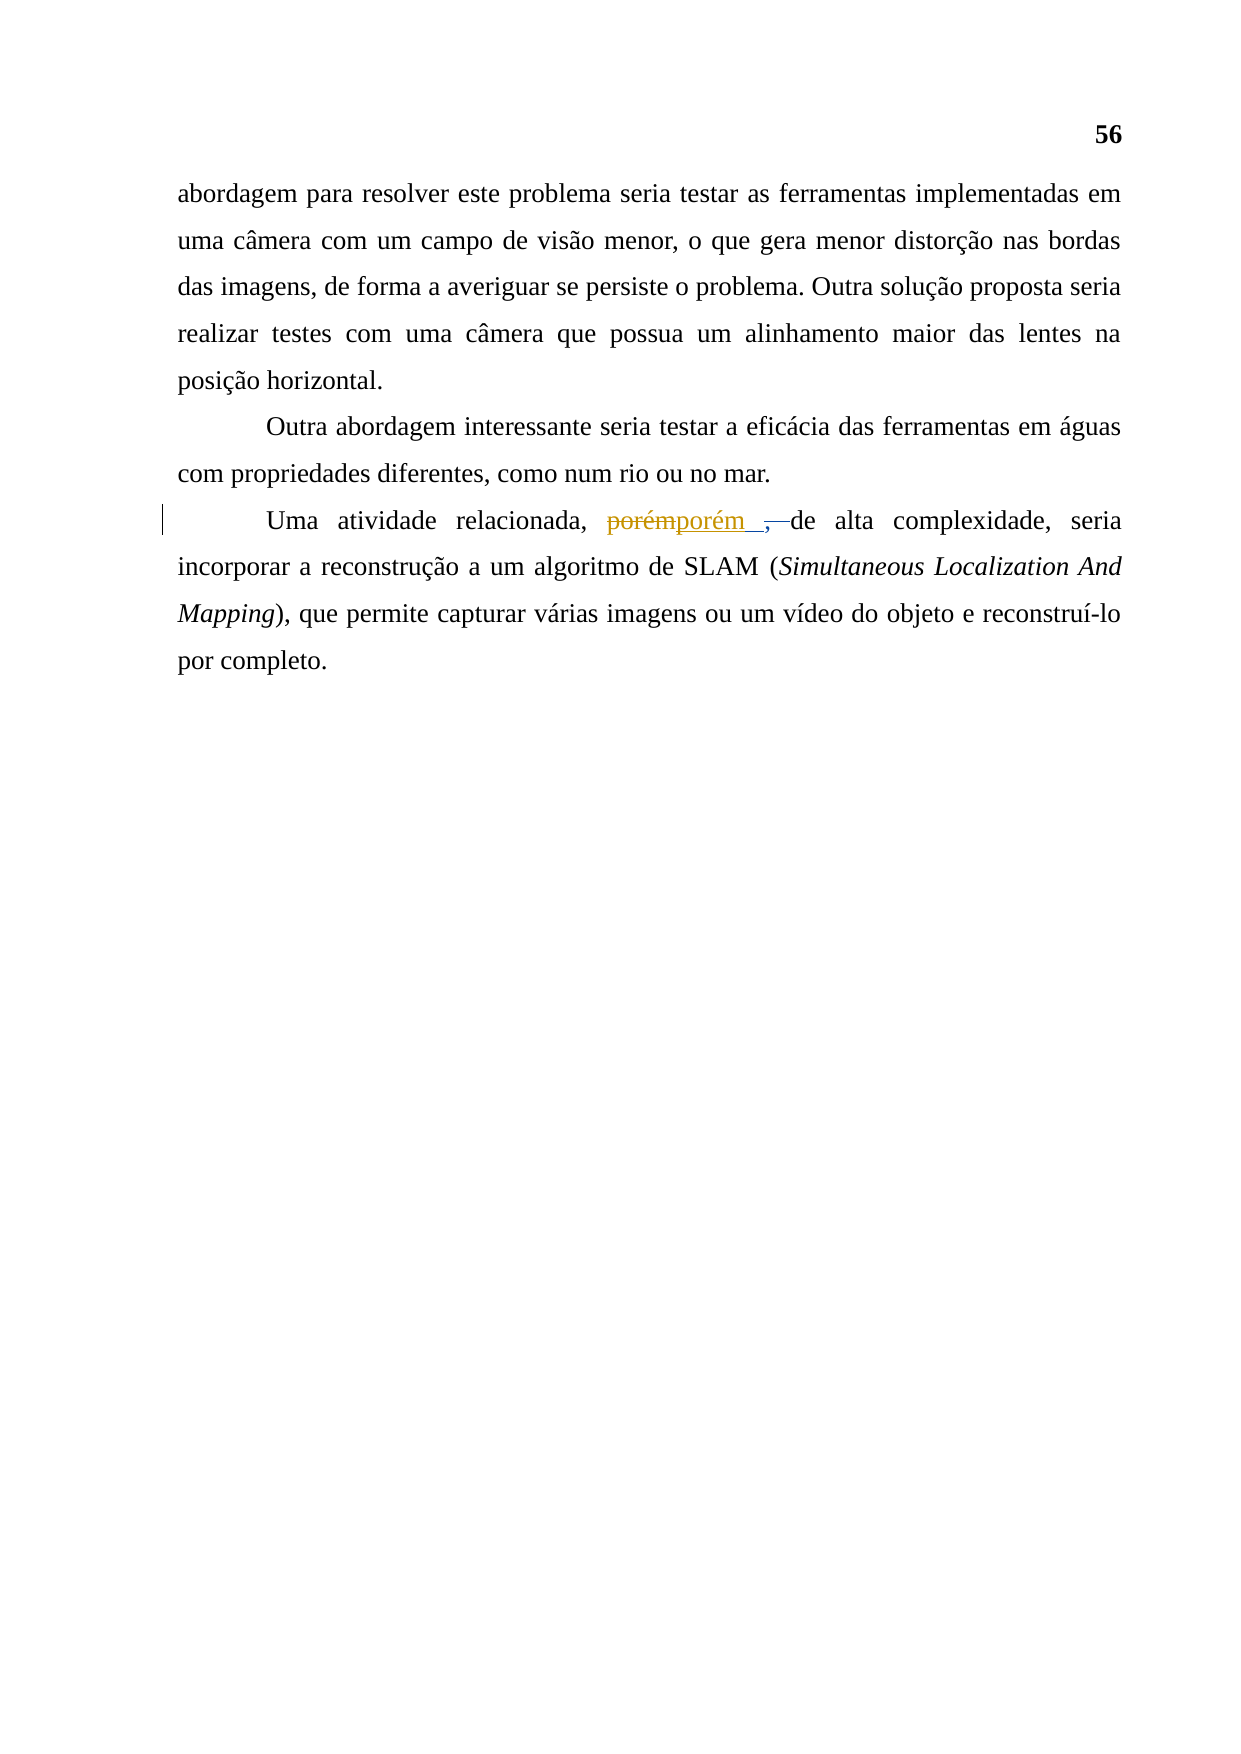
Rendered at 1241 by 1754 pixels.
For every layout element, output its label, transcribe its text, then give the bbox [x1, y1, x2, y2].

text Uma atividade relacionada, porém de alta complexidade, seria incorporar a reconstrução a um algoritmo de SLAM (Simultaneous Localization And Mapping), que permite capturar várias imagens ou um vídeo do objeto e reconstruí-lo por completo. [177, 504, 1122, 675]
text abordagem para resolver este problema seria testar as ferramentas implementadas em uma câmera com um campo de visão menor, o que gera menor distorção nas bordas das imagens, de forma a averiguar se persiste o problema. Outra solução proposta seria realizar testes com uma câmera que possua um alinhamento maior das lentes na posição horizontal. [177, 177, 1122, 395]
text Outra abordagem interessante seria testar a eficácia das ferramentas em águas com propriedades diferentes, como num rio ou no mar. [177, 411, 1122, 488]
